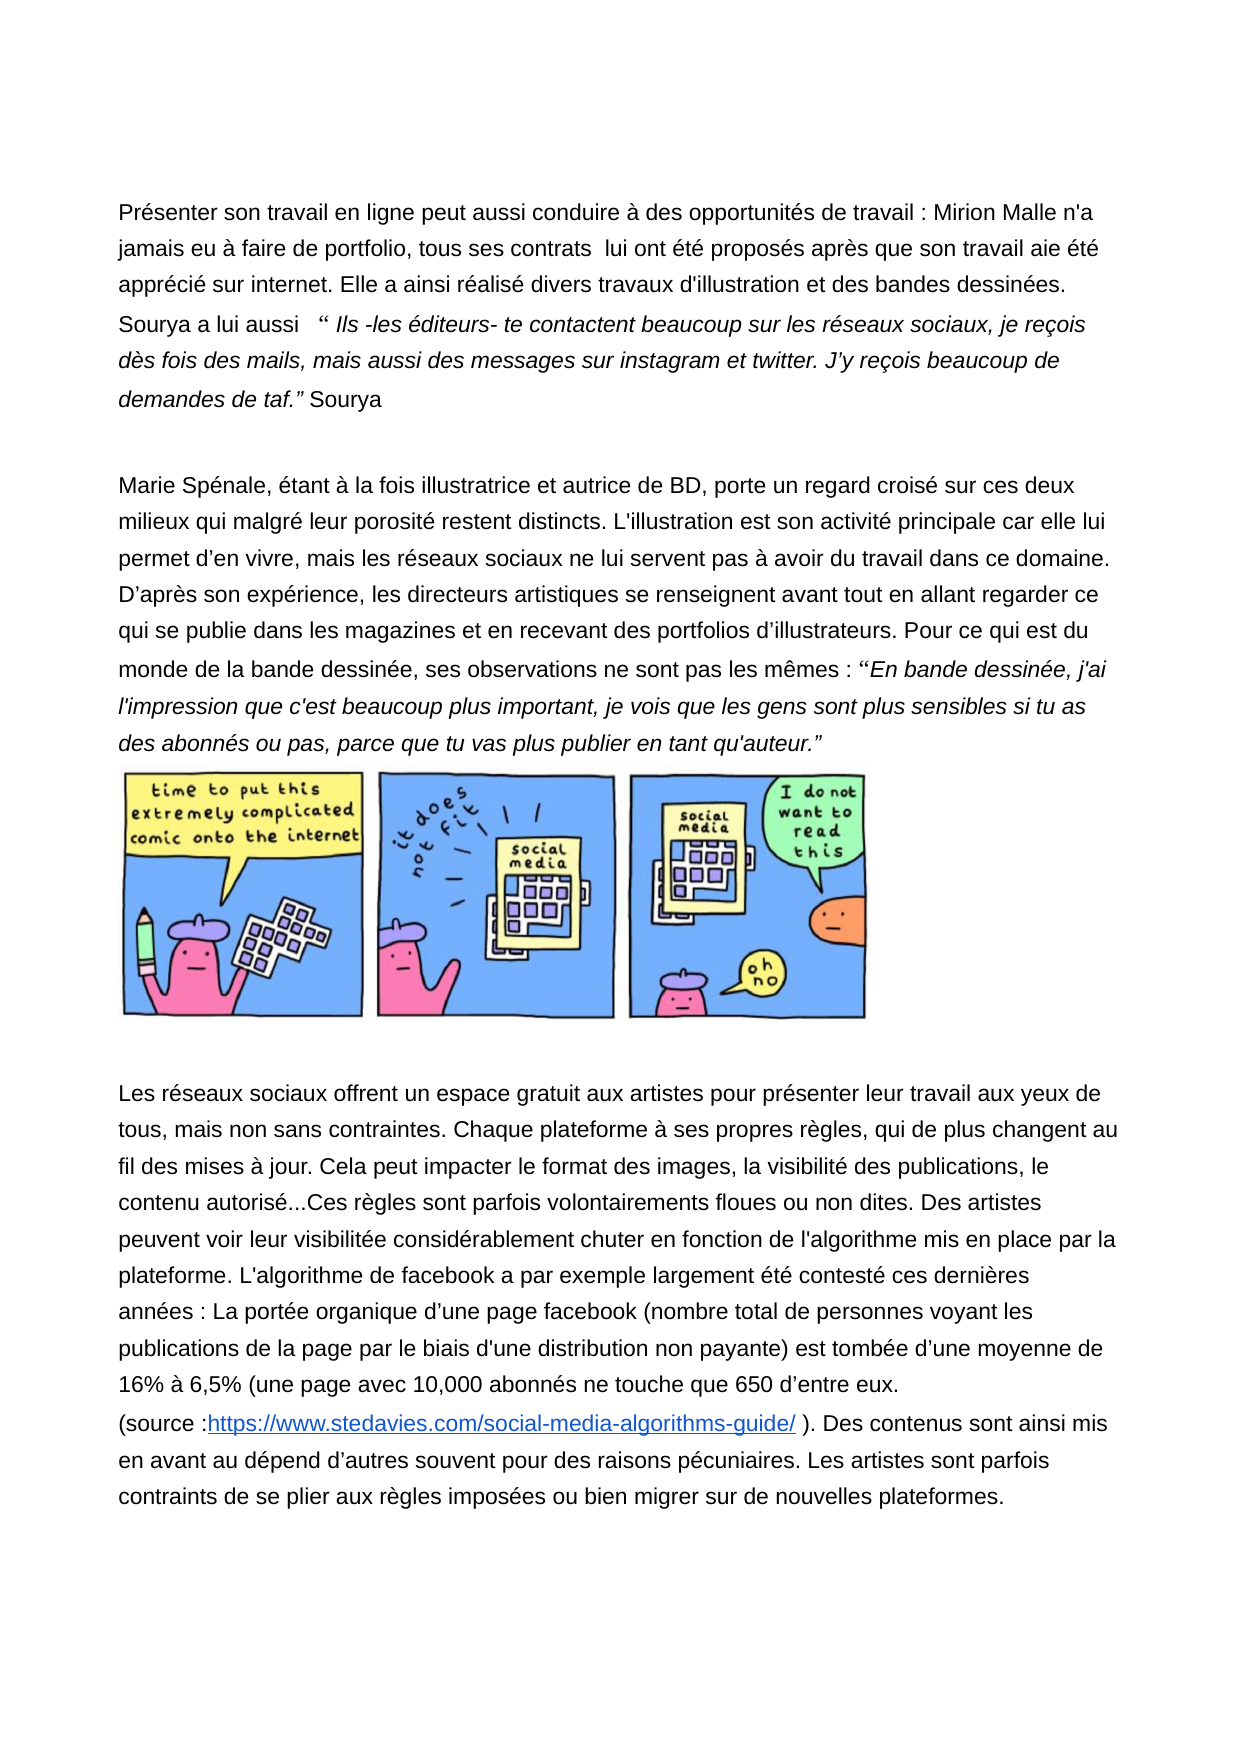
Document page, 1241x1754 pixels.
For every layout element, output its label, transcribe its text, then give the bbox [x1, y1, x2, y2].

text Présenter son travail en ligne peut aussi conduire à des opportunités de travail : Mirion Malle n'a jamais eu à faire de portfolio, tous ses contrats lui ont été proposés après que son travail aie été apprécié sur internet. Elle a ainsi réalisé divers travaux d'illustration et des bandes dessinées. Sourya a lui aussi “ Ils -les éditeurs- te contactent beaucoup sur les réseaux sociaux, je reçois dès fois des mails, mais aussi des messages sur instagram et twitter. J’y reçois beaucoup de demandes de taf.” Sourya [118, 199, 1122, 413]
picture [118, 766, 871, 1022]
text Marie Spénale, étant à la fois illustratrice et autrice de BD, porte un regard croisé sur ces deux milieux qui malgré leur porosité restent distincts. L'illustration est son activité principale car elle lui permet d’en vivre, mais les réseaux sociaux ne lui servent pas à avoir du travail dans ce domaine. D’après son expérience, les directeurs artistiques se renseignent avant tout en allant regarder ce qui se publie dans les magazines et en recevant des portfolios d’illustrateurs. Pour ce qui est du monde de la bande dessinée, ses observations ne sont pas les mêmes : “En bande dessinée, j'ai l'impression que c'est beaucoup plus important, je vois que les gens sont plus sensibles si tu as des abonnés ou pas, parce que tu vas plus publier en tant qu'auteur.” [118, 472, 1122, 1022]
text Les réseaux sociaux offrent un espace gratuit aux artistes pour présenter leur travail aux yeux de tous, mais non sans contraintes. Chaque plateforme à ses propres règles, qui de plus changent au fil des mises à jour. Cela peut impacter le format des images, la visibilité des publications, le contenu autorisé...Ces règles sont parfois volontairements floues ou non dites. Des artistes peuvent voir leur visibilitée considérablement chuter en fonction de l'algorithme mis en place par la plateforme. L'algorithme de facebook a par exemple largement été contesté ces dernières années : La portée organique d’une page facebook (nombre total de personnes voyant les publications de la page par le biais d'une distribution non payante) est tombée d’une moyenne de 16% à 6,5% (une page avec 10,000 abonnés ne touche que 650 d’entre eux. (source :https://www.stedavies.com/social-media-algorithms-guide/ ). Des contenus sont ainsi mis en avant au dépend d’autres souvent pour des raisons pécuniaires. Les artistes sont parfois contraints de se plier aux règles imposées ou bien migrer sur de nouvelles plateformes. [118, 1080, 1122, 1509]
